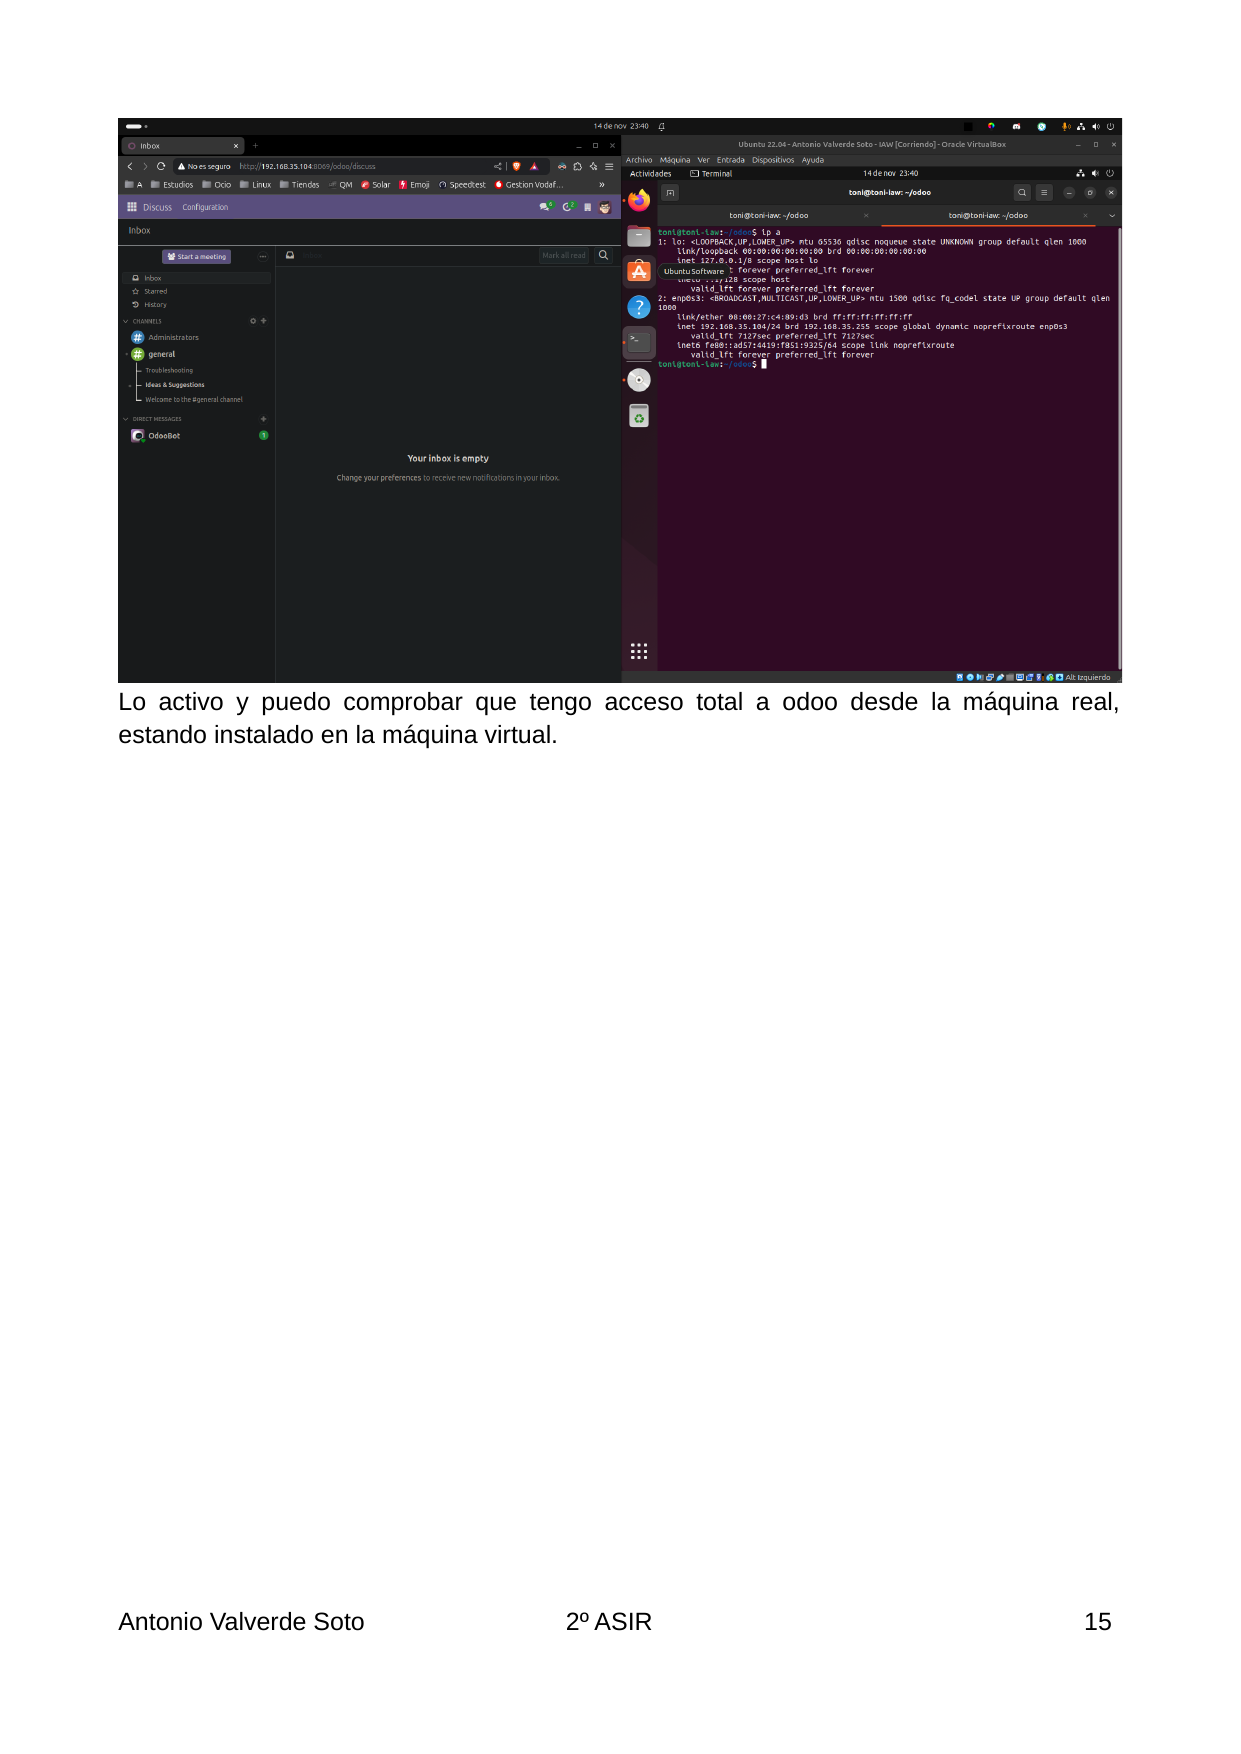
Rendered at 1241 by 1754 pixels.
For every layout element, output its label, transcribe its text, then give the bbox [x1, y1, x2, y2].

text Lo activo y puedo comprobar que tengo acceso total a odoo desde la máquina real, estando instalado en la máquina virtual. [118, 683, 1122, 749]
picture [118, 118, 1123, 683]
